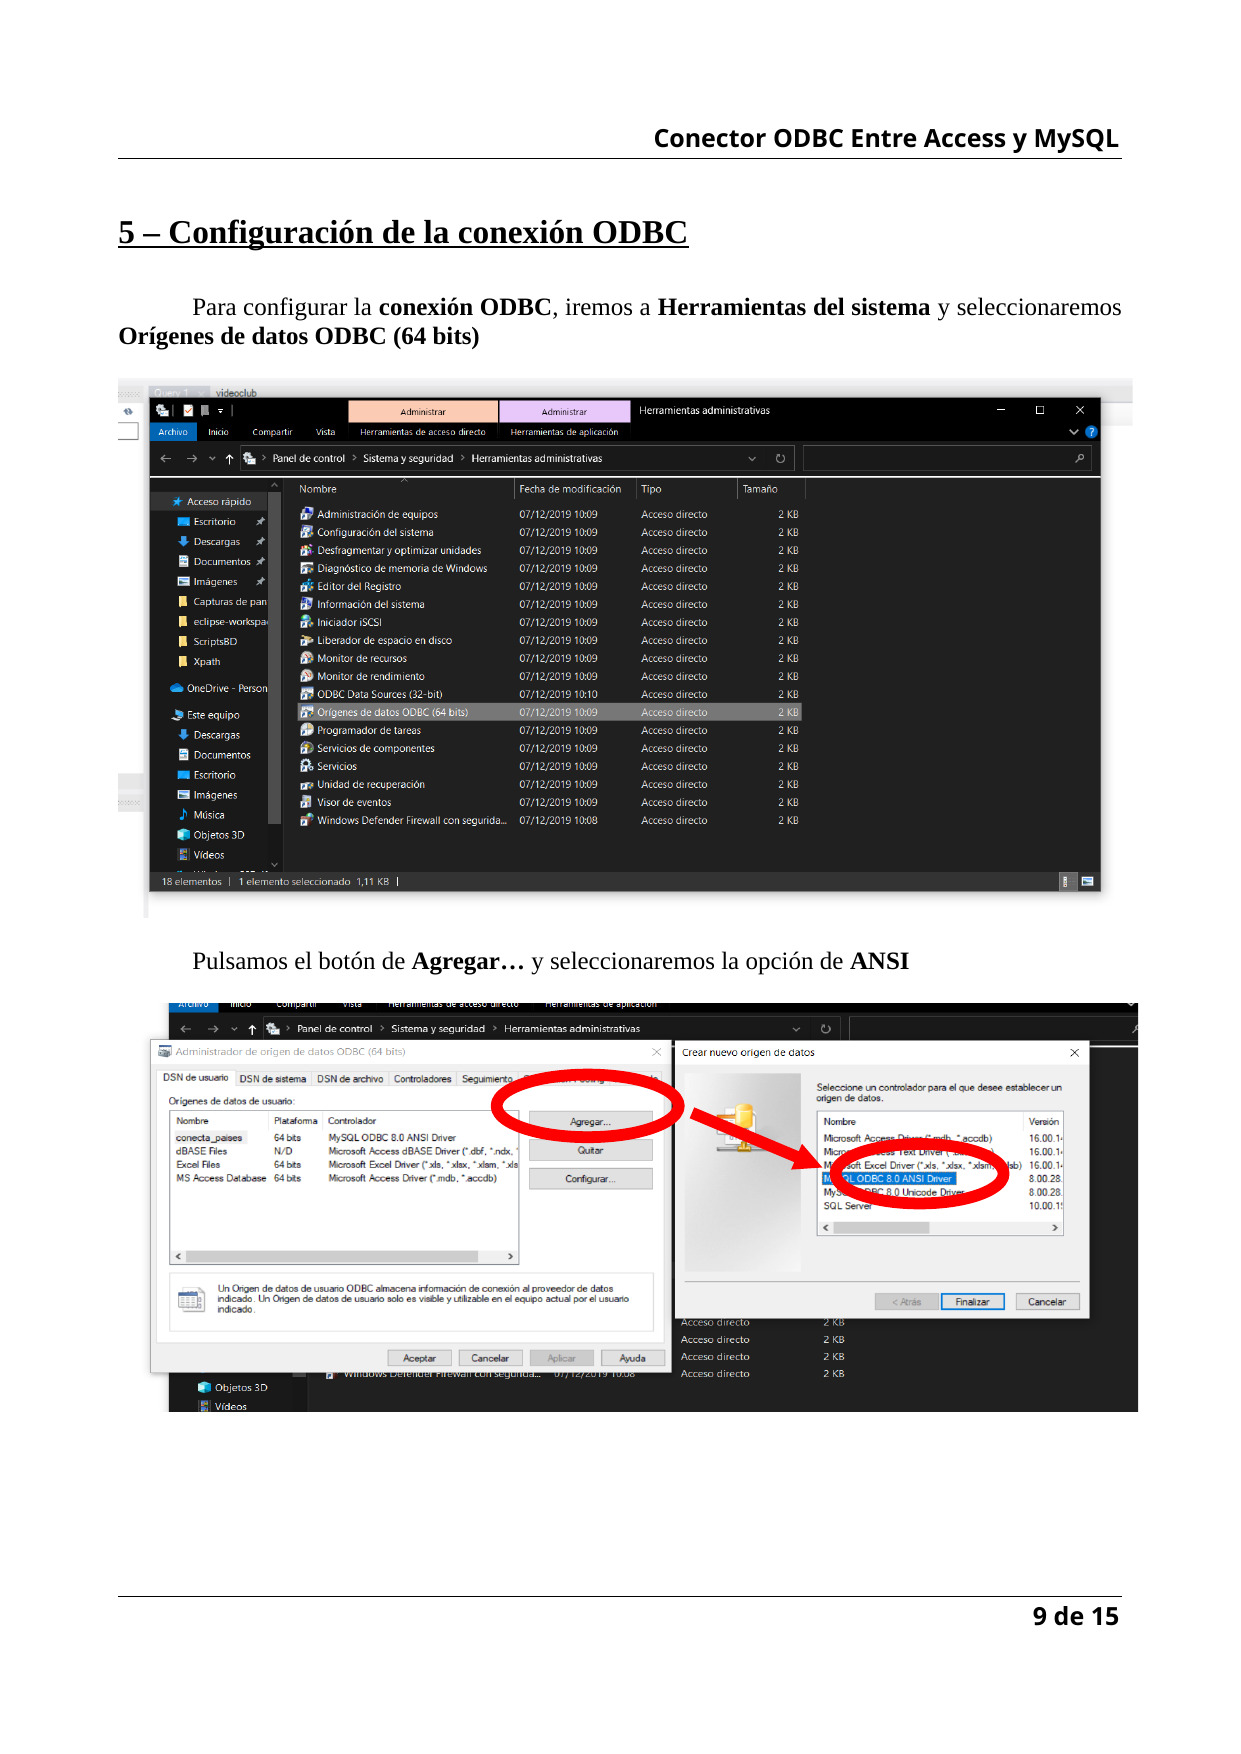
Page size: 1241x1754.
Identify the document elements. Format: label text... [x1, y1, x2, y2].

picture [118, 378, 1133, 918]
picture [118, 1003, 1139, 1412]
text 5 – Configuración de la conexión ODBC [118, 213, 1122, 251]
text Para configurar la conexión ODBC, iremos a Herramientas del sistema y seleccionaremos Orígenes de datos ODBC (64 bits) [118, 292, 1122, 350]
text Pulsamos el botón de Agregar… y seleccionaremos la opción de ANSI [118, 946, 1122, 975]
